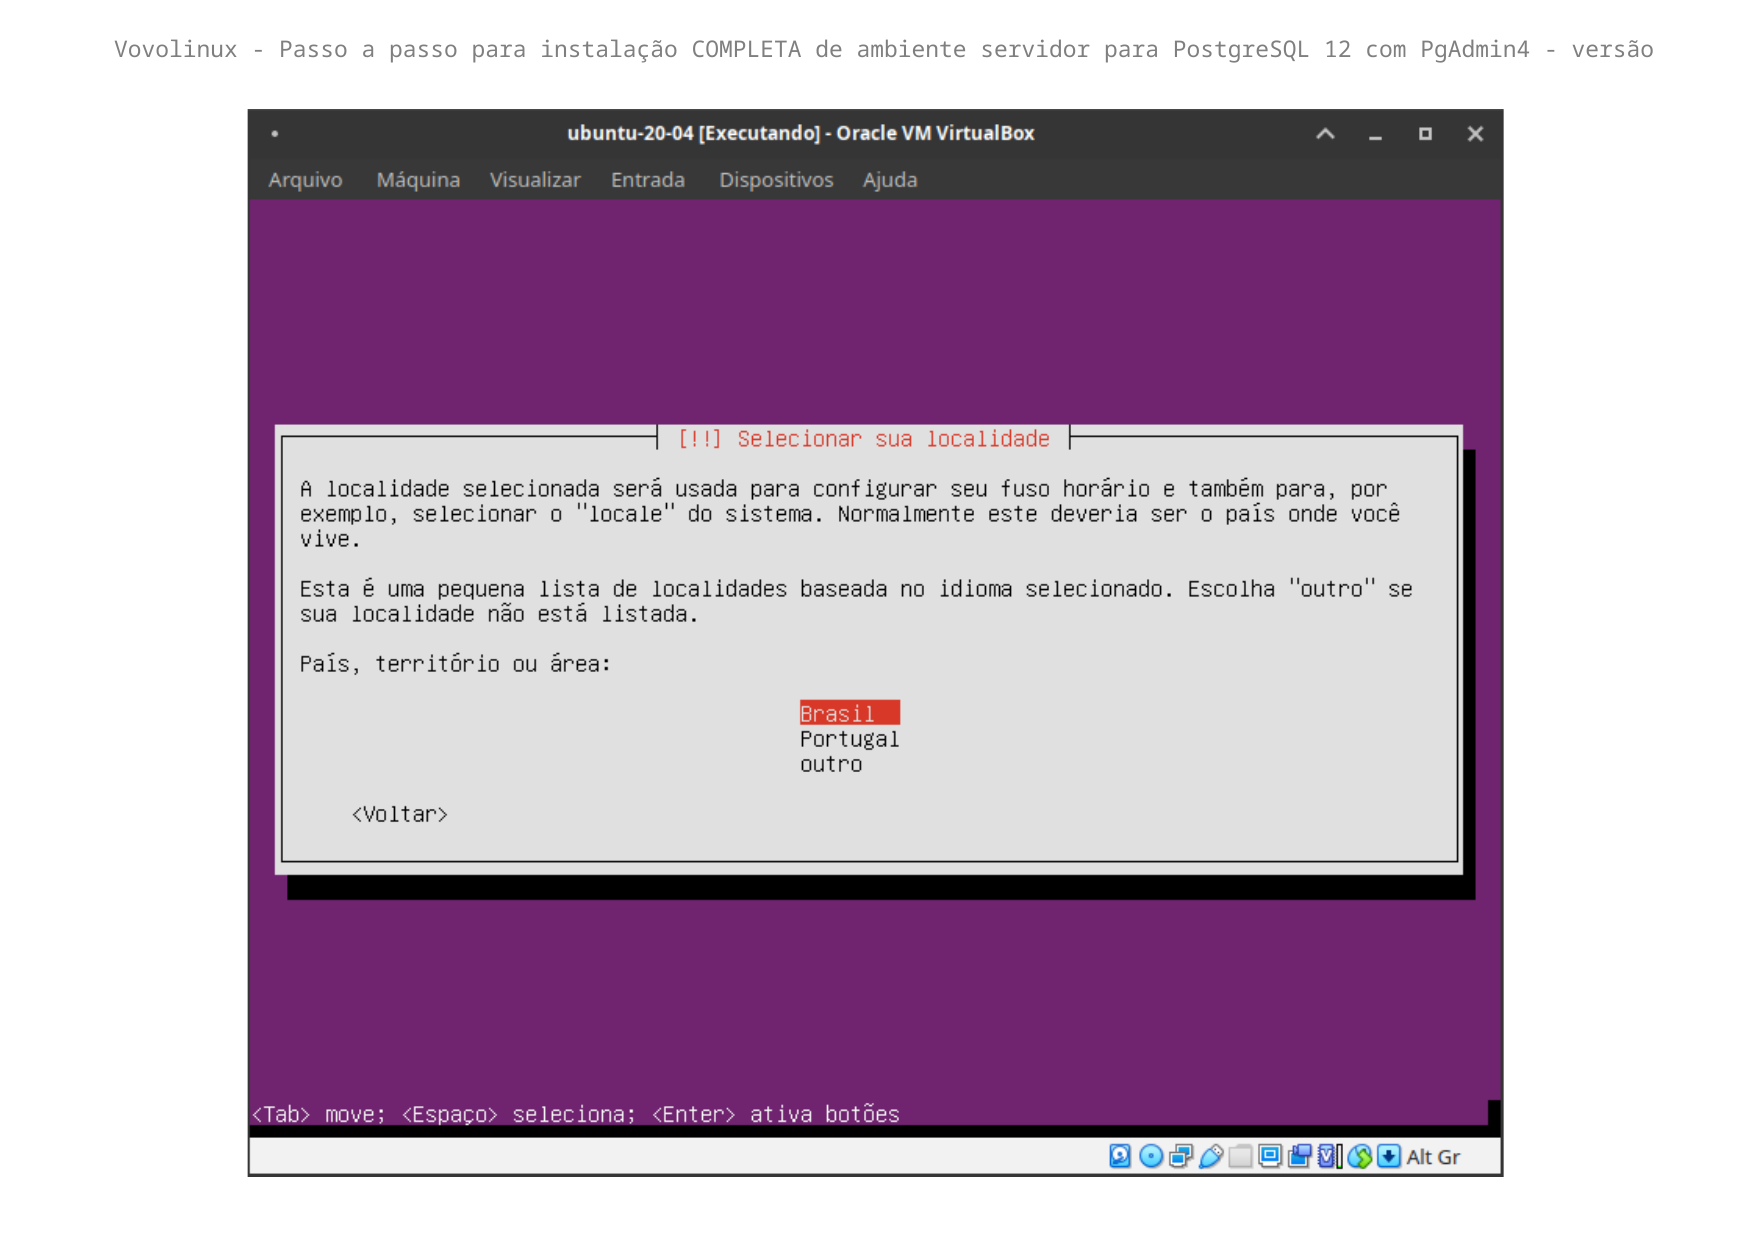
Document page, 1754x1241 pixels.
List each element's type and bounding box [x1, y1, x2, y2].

picture [247, 109, 1504, 1177]
